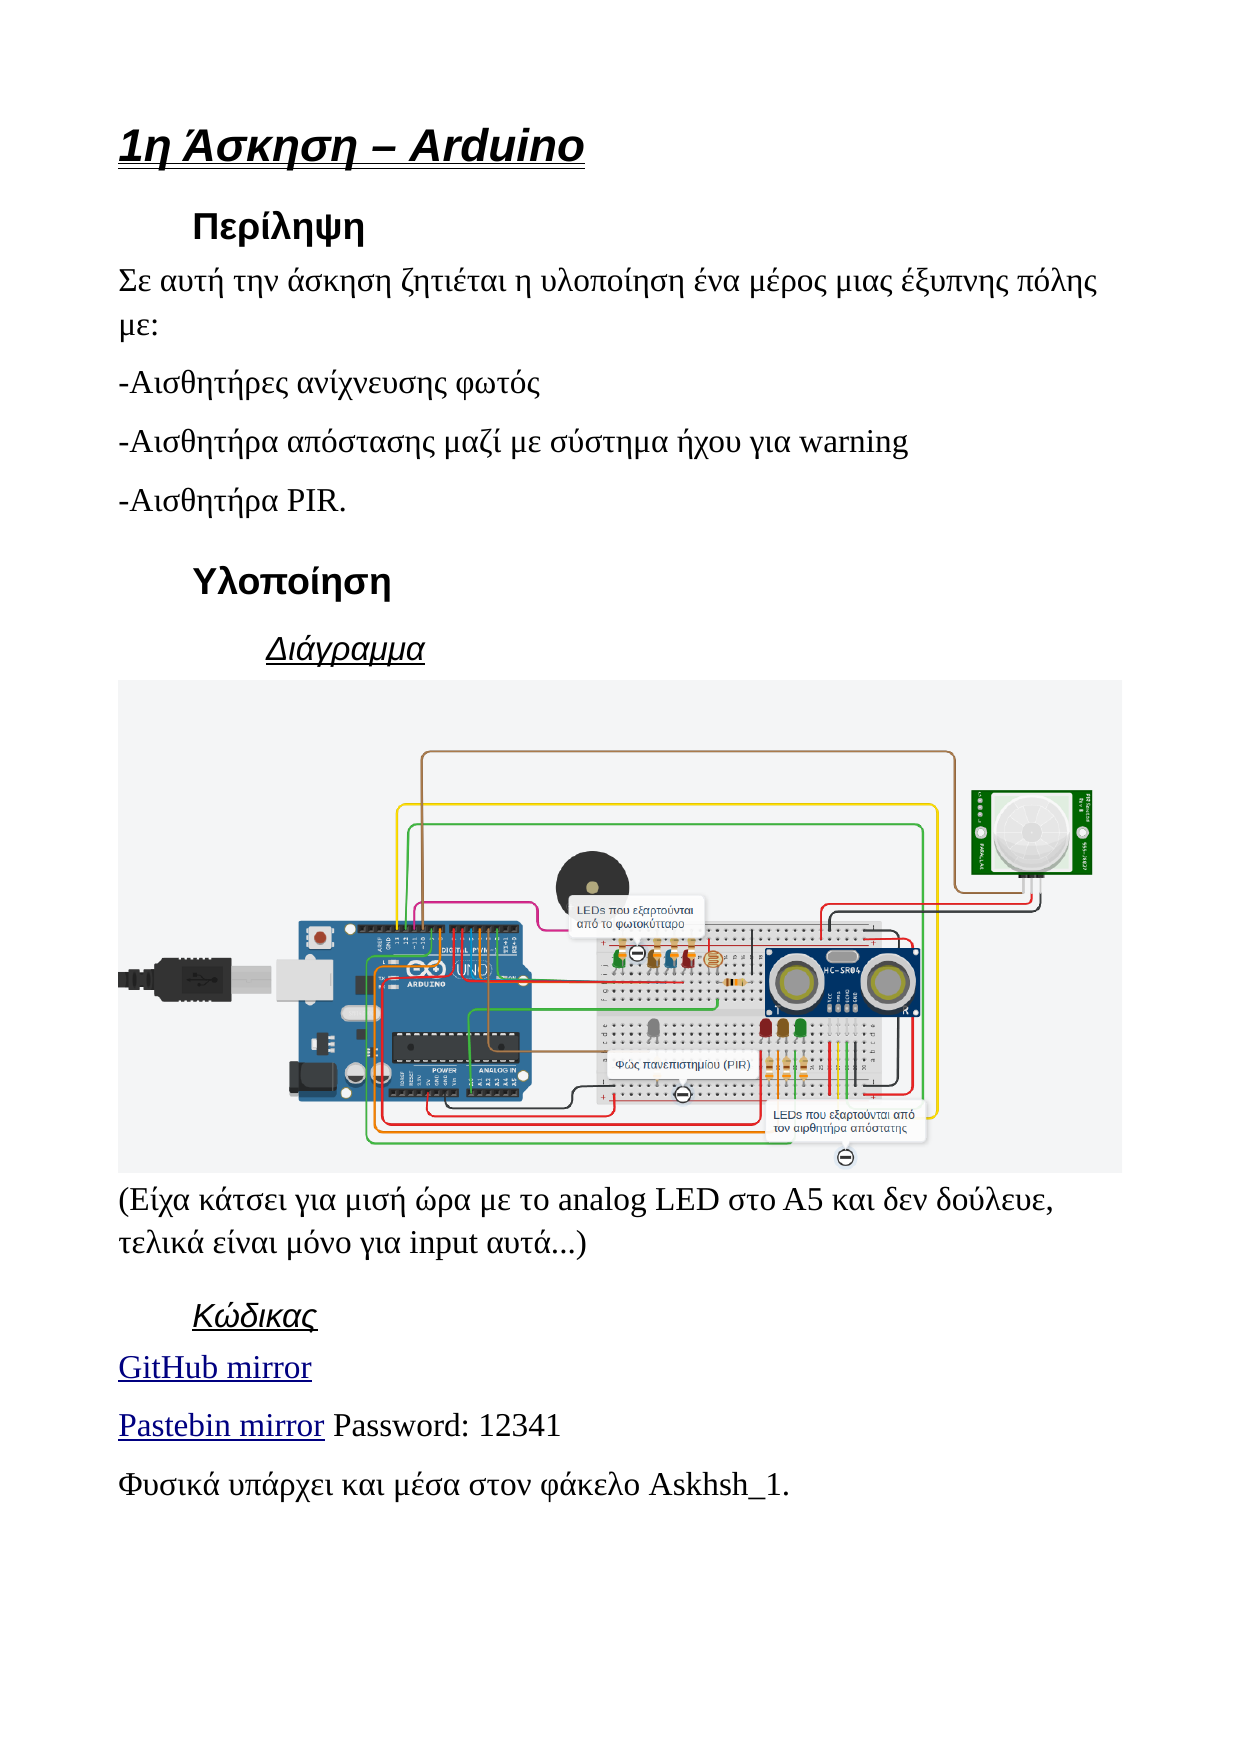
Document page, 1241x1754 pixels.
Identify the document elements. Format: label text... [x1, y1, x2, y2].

subtitle Κώδικας [118, 1296, 1122, 1334]
picture [118, 680, 1123, 1173]
text -Αισθητήρα απόστασης μαζί με σύστημα ήχου για warning [118, 421, 1122, 459]
text Σε αυτή την άσκηση ζητιέται η υλοποίηση ένα μέρος μιας έξυπνης πόλης με: [118, 260, 1122, 342]
text Pastebin mirror Password: 12341 [118, 1406, 1122, 1444]
subtitle Υλοποίηση [118, 559, 1122, 602]
text -Αισθητήρα PIR. [118, 480, 1122, 518]
text (Είχα κάτσει για μισή ώρα με το analog LED στο Α5 και δεν δούλευε, τελικά είναι μόνο για input αυτά...) [118, 1173, 1122, 1261]
text Φυσικά υπάρχει και μέσα στον φάκελο Askhsh_1. [118, 1464, 1122, 1503]
subtitle Περίληψη [118, 204, 1122, 247]
text -Αισθητήρες ανίχνευσης φωτός [118, 362, 1122, 401]
subtitle Διάγραμμα [118, 629, 1122, 668]
subtitle 1η Άσκηση – Arduino [118, 118, 1122, 171]
text GitHub mirror [118, 1347, 1122, 1385]
